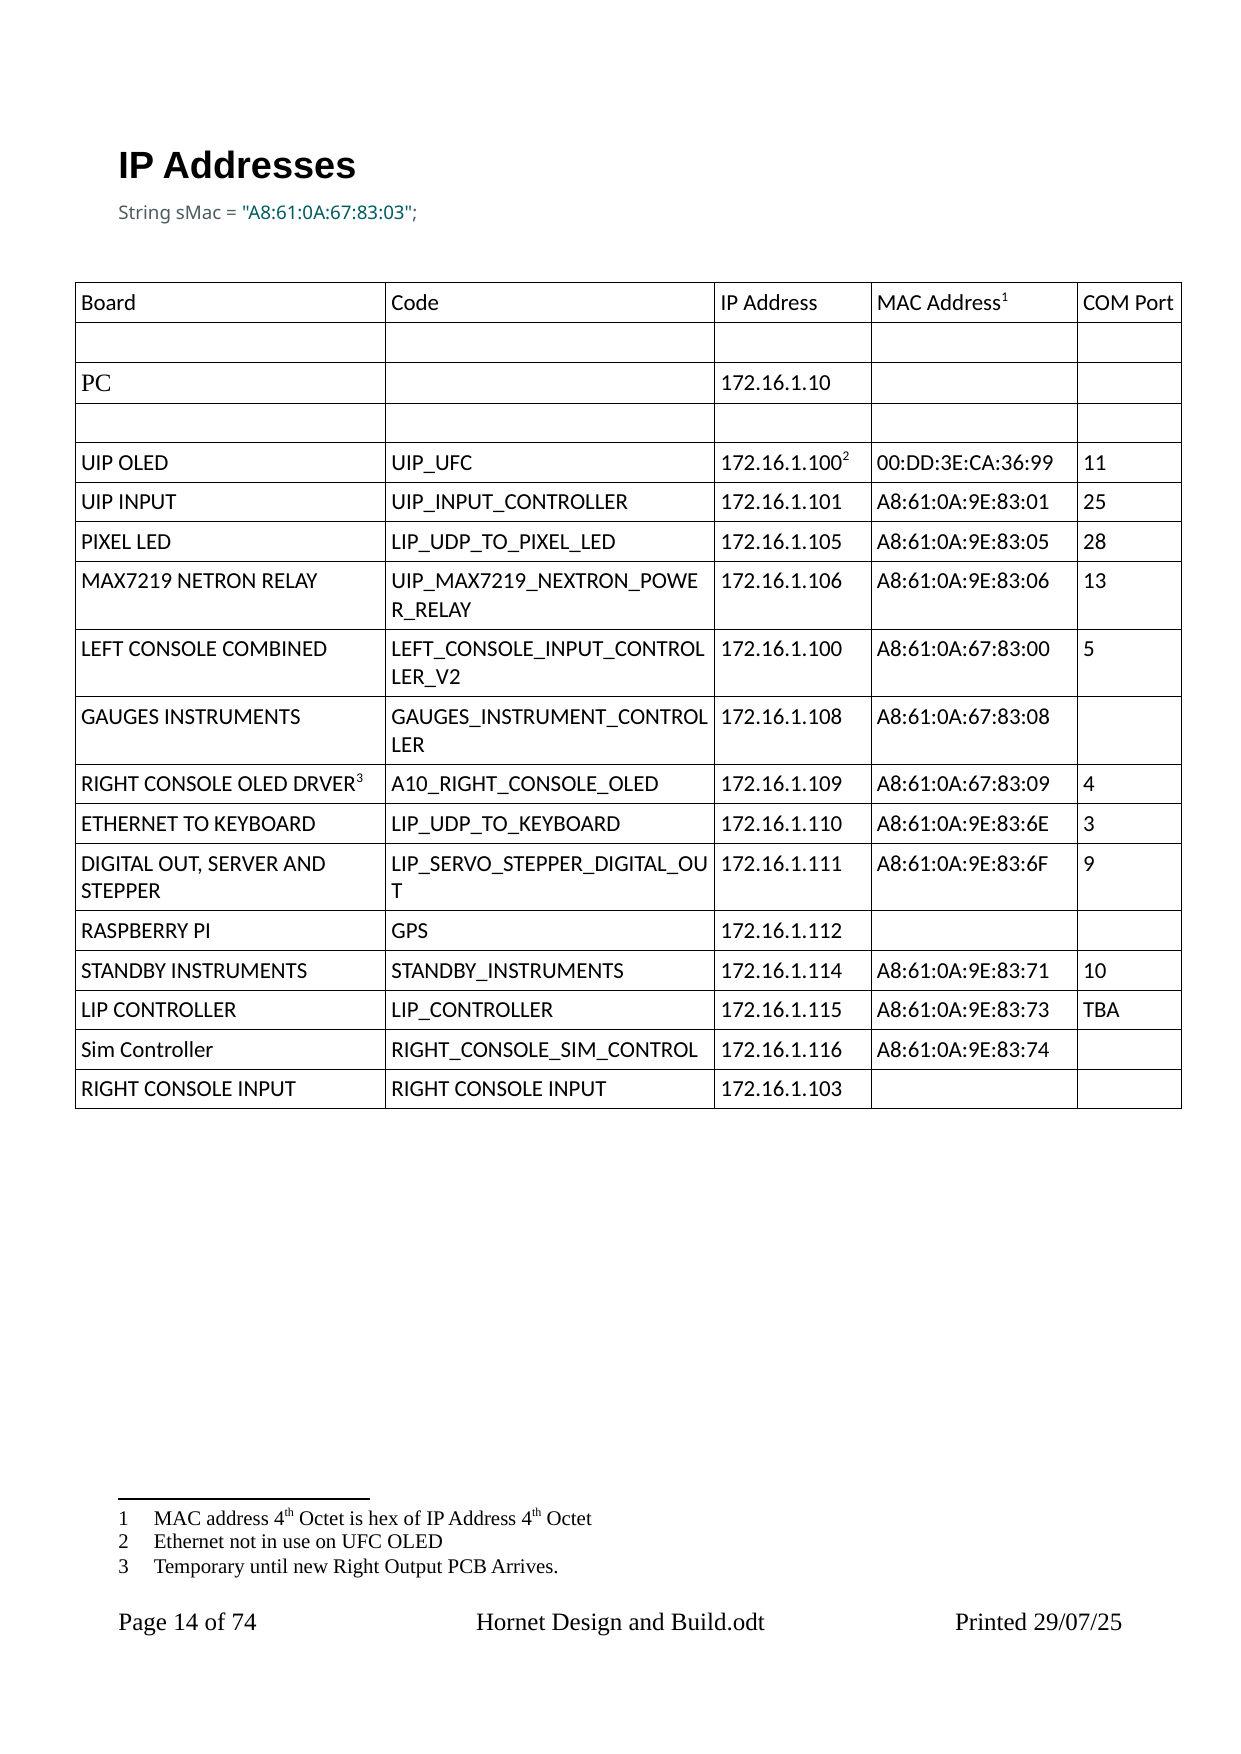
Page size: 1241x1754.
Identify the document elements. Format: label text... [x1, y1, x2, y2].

table_cell A8:61:0A:9E:83:05 [872, 522, 1077, 561]
table_cell 172.16.1.106 [715, 562, 871, 628]
table_cell [386, 404, 714, 442]
table_cell UIP_MAX7219_NEXTRON_POWER_RELAY [386, 562, 714, 628]
table_cell 3 [1078, 804, 1181, 843]
table_cell RIGHT CONSOLE OLED DRVER [76, 765, 385, 803]
table_cell 172.16.1.112 [715, 911, 871, 950]
table_cell A8:61:0A:9E:83:06 [872, 562, 1077, 628]
table_cell 172.16.1.115 [715, 991, 871, 1029]
table_cell Sim Controller [76, 1030, 385, 1069]
table_cell [872, 363, 1077, 402]
table_cell A8:61:0A:9E:83:73 [872, 991, 1077, 1029]
table_cell GPS [386, 911, 714, 950]
table_cell TBA [1078, 991, 1181, 1029]
table_cell 172.16.1.103 [715, 1070, 871, 1108]
table_cell RIGHT CONSOLE INPUT [76, 1070, 385, 1108]
table_cell [1078, 404, 1181, 442]
table_cell 172.16.1.116 [715, 1030, 871, 1069]
table_cell LIP_SERVO_STEPPER_DIGITAL_OUT [386, 844, 714, 910]
table_cell 10 [1078, 951, 1181, 989]
table_cell 28 [1078, 522, 1181, 561]
table_cell [76, 323, 385, 362]
table_cell GAUGES INSTRUMENTS [76, 697, 385, 764]
table_cell [715, 323, 871, 362]
table_cell 172.16.1.100 [715, 443, 871, 482]
table_cell LIP_UDP_TO_PIXEL_LED [386, 522, 714, 561]
table_cell MAX7219 NETRON RELAY [76, 562, 385, 628]
table_cell RIGHT CONSOLE INPUT [386, 1070, 714, 1108]
table_cell 172.16.1.10 [715, 363, 871, 402]
table_cell 13 [1078, 562, 1181, 628]
table_cell 4 [1078, 765, 1181, 803]
table_cell PIXEL LED [76, 522, 385, 561]
table_cell LIP_CONTROLLER [386, 991, 714, 1029]
table_cell A8:61:0A:9E:83:01 [872, 483, 1077, 521]
table_cell A8:61:0A:9E:83:74 [872, 1030, 1077, 1069]
table_cell A10_RIGHT_CONSOLE_OLED [386, 765, 714, 803]
table_cell STANDBY INSTRUMENTS [76, 951, 385, 989]
table_cell [1078, 911, 1181, 950]
table_cell PC [76, 363, 385, 402]
table_cell [872, 911, 1077, 950]
table_cell LEFT_CONSOLE_INPUT_CONTROLLER_V2 [386, 630, 714, 696]
table_cell 172.16.1.110 [715, 804, 871, 843]
table_cell 00:DD:3E:CA:36:99 [872, 443, 1077, 482]
table_cell 25 [1078, 483, 1181, 521]
table_cell [1078, 697, 1181, 764]
table_cell 5 [1078, 630, 1181, 696]
table_cell UIP INPUT [76, 483, 385, 521]
table_cell [715, 404, 871, 442]
table_cell 172.16.1.105 [715, 522, 871, 561]
table_cell STANDBY_INSTRUMENTS [386, 951, 714, 989]
table_cell [1078, 363, 1181, 402]
subtitle IP Addresses [118, 143, 1122, 187]
table_cell [1078, 323, 1181, 362]
table_header COM Port [1078, 283, 1181, 322]
table_cell A8:61:0A:9E:83:6F [872, 844, 1077, 910]
table_cell RIGHT_CONSOLE_SIM_CONTROL [386, 1030, 714, 1069]
table_cell 172.16.1.108 [715, 697, 871, 764]
table_cell LIP_UDP_TO_KEYBOARD [386, 804, 714, 843]
table_cell [386, 323, 714, 362]
table_cell [872, 323, 1077, 362]
table_header Board [76, 283, 385, 322]
table_cell [1078, 1030, 1181, 1069]
table_cell 172.16.1.100 [715, 630, 871, 696]
table_cell A8:61:0A:67:83:08 [872, 697, 1077, 764]
table_cell ETHERNET TO KEYBOARD [76, 804, 385, 843]
table_cell 9 [1078, 844, 1181, 910]
table_cell DIGITAL OUT, SERVER AND STEPPER [76, 844, 385, 910]
text String sMac = "A8:61:0A:67:83:03"; [118, 199, 1122, 225]
table_cell LEFT CONSOLE COMBINED [76, 630, 385, 696]
table_cell A8:61:0A:67:83:00 [872, 630, 1077, 696]
table_cell A8:61:0A:9E:83:71 [872, 951, 1077, 989]
table_cell UIP OLED [76, 443, 385, 482]
table_cell [872, 1070, 1077, 1108]
table_cell 11 [1078, 443, 1181, 482]
table_cell 172.16.1.111 [715, 844, 871, 910]
table_header MAC Address [872, 283, 1077, 322]
table_cell 172.16.1.114 [715, 951, 871, 989]
table_cell 172.16.1.109 [715, 765, 871, 803]
table_cell UIP_INPUT_CONTROLLER [386, 483, 714, 521]
table_cell A8:61:0A:67:83:09 [872, 765, 1077, 803]
table_cell [1078, 1070, 1181, 1108]
table_cell GAUGES_INSTRUMENT_CONTROLLER [386, 697, 714, 764]
table_header Code [386, 283, 714, 322]
table_cell [386, 363, 714, 402]
table_cell RASPBERRY PI [76, 911, 385, 950]
table_cell A8:61:0A:9E:83:6E [872, 804, 1077, 843]
table_cell [872, 404, 1077, 442]
table_header IP Address [715, 283, 871, 322]
table_cell LIP CONTROLLER [76, 991, 385, 1029]
table_cell UIP_UFC [386, 443, 714, 482]
table_cell 172.16.1.101 [715, 483, 871, 521]
table_cell [76, 404, 385, 442]
